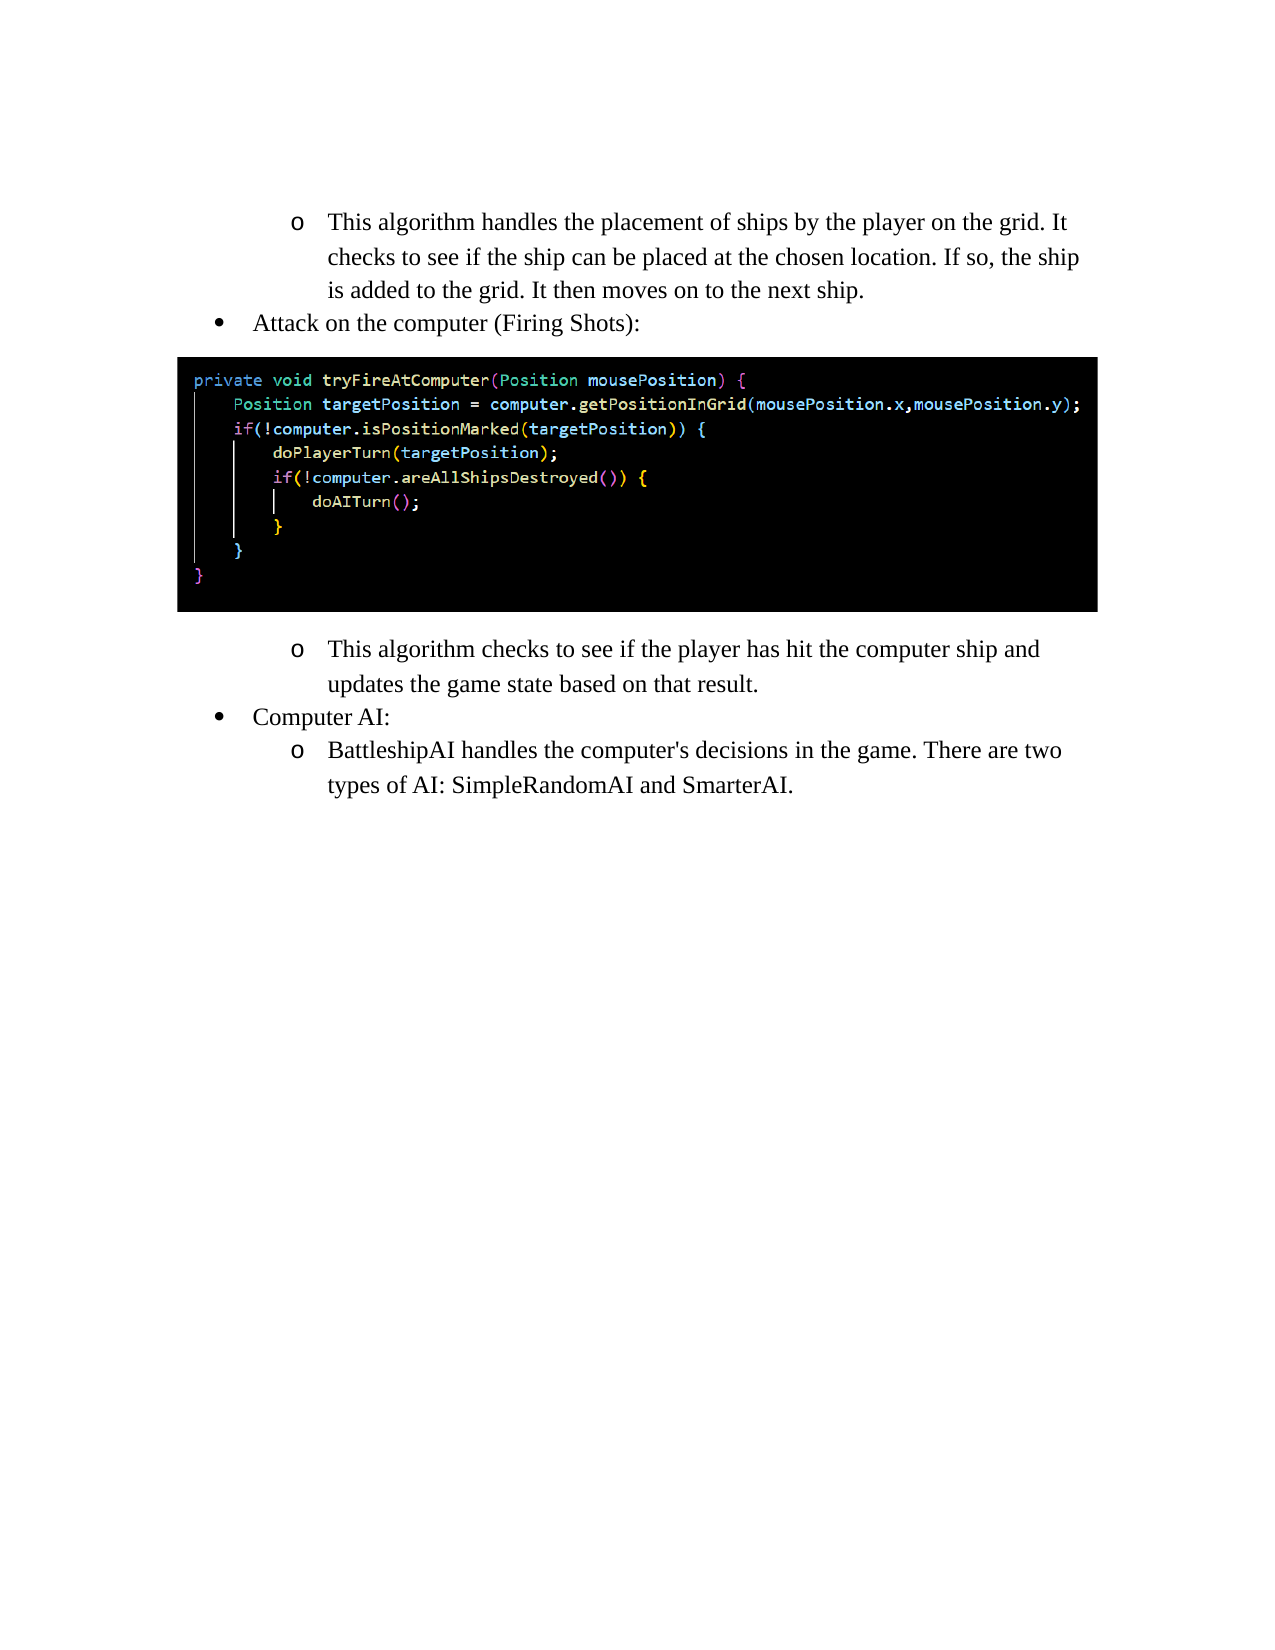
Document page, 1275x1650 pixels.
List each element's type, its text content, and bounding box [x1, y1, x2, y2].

list BattleshipAI handles the computer's decisions in the game. There are two types of AI: SimpleRandomAI and SmarterAI. [290, 735, 1098, 799]
list Attack on the computer (Firing Shots): [215, 308, 1098, 337]
list Computer AI: [215, 702, 1098, 731]
list This algorithm handles the placement of ships by the player on the grid. It checks to see if the ship can be placed at the chosen location. If so, the ship is added to the grid. It then moves on to the next ship. [290, 207, 1098, 304]
list This algorithm checks to see if the player has hit the computer ship and updates the game state based on that result. [290, 634, 1098, 698]
